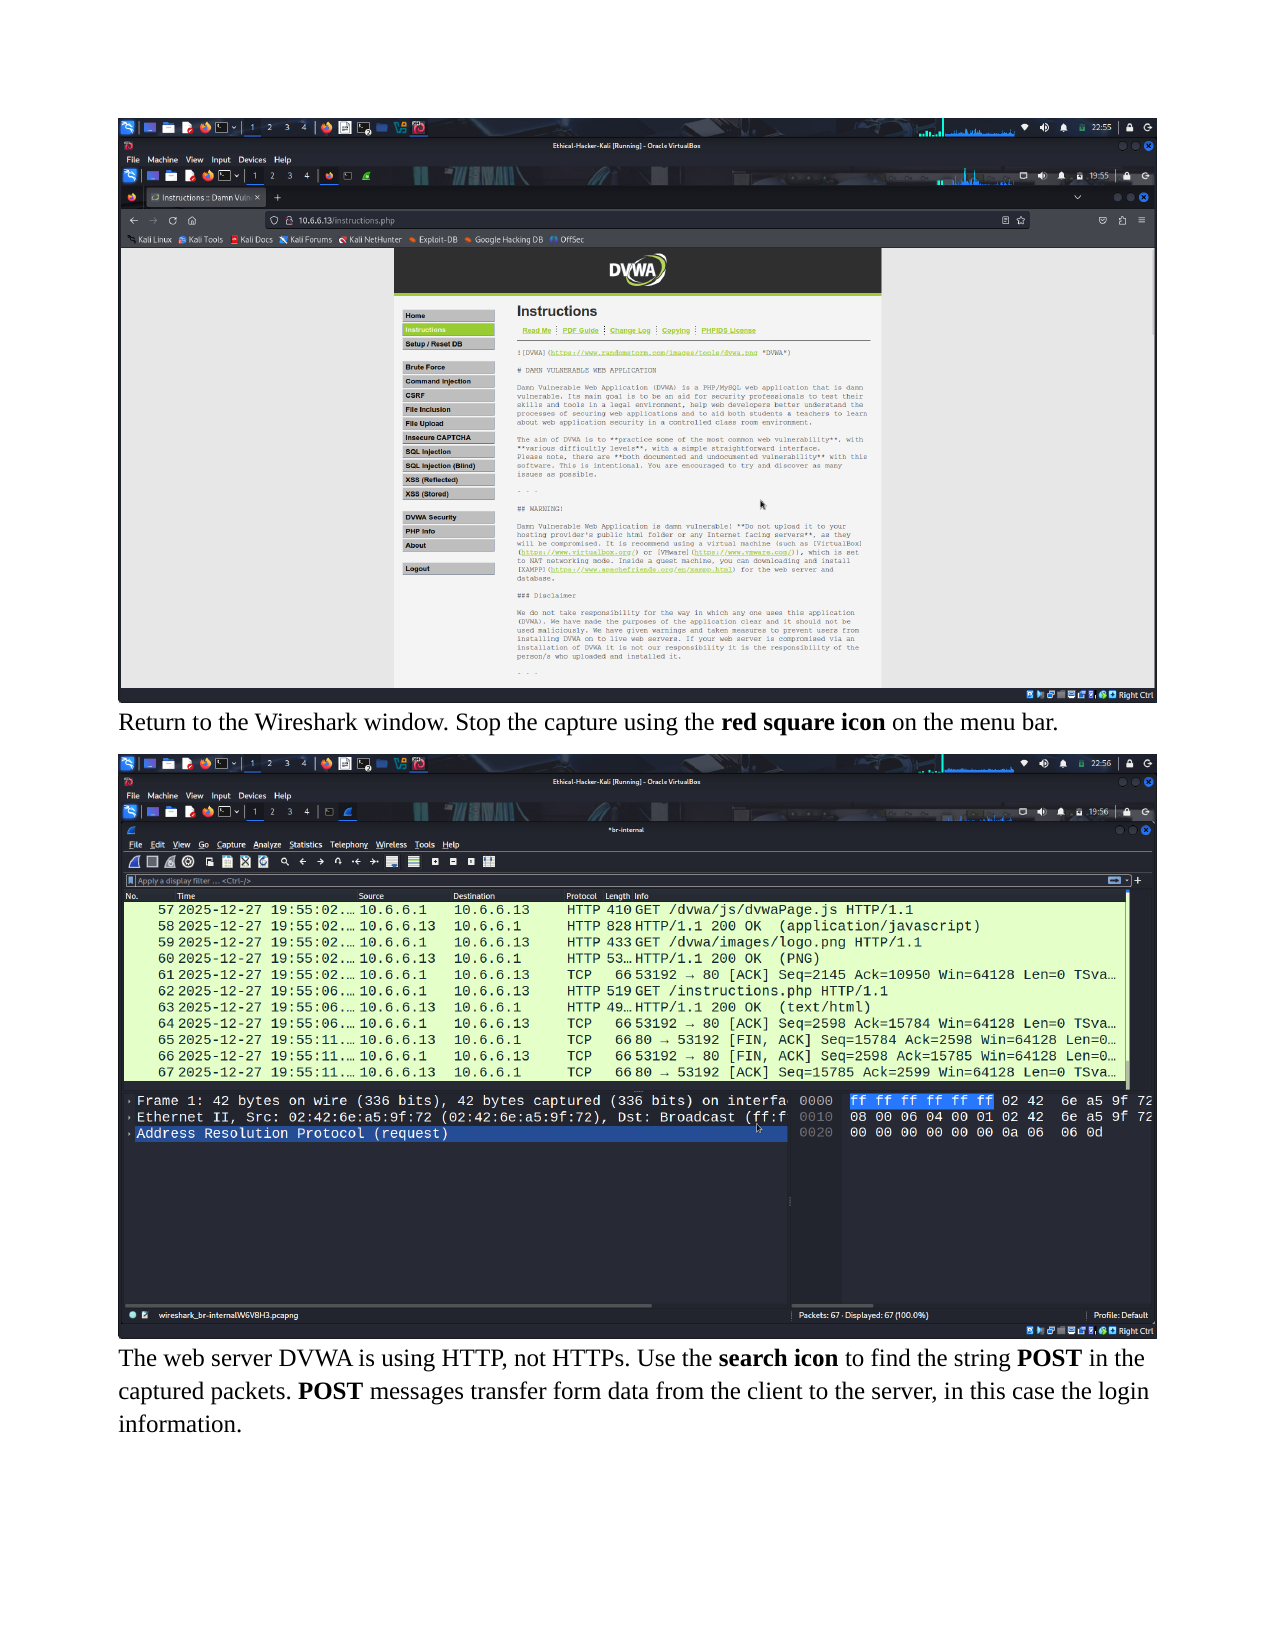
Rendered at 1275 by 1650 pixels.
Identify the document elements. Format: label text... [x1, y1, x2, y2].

picture [118, 118, 1157, 703]
text Return to the Wireshark window. Stop the capture using the red square icon on the menu bar. [118, 703, 1157, 735]
picture [118, 754, 1157, 1339]
text The web server DVWA is using HTTP, not HTTPs. Use the search icon to find the string POST in the captured packets. POST messages transfer form data from the client to the server, in this case the login information. [118, 1339, 1157, 1438]
